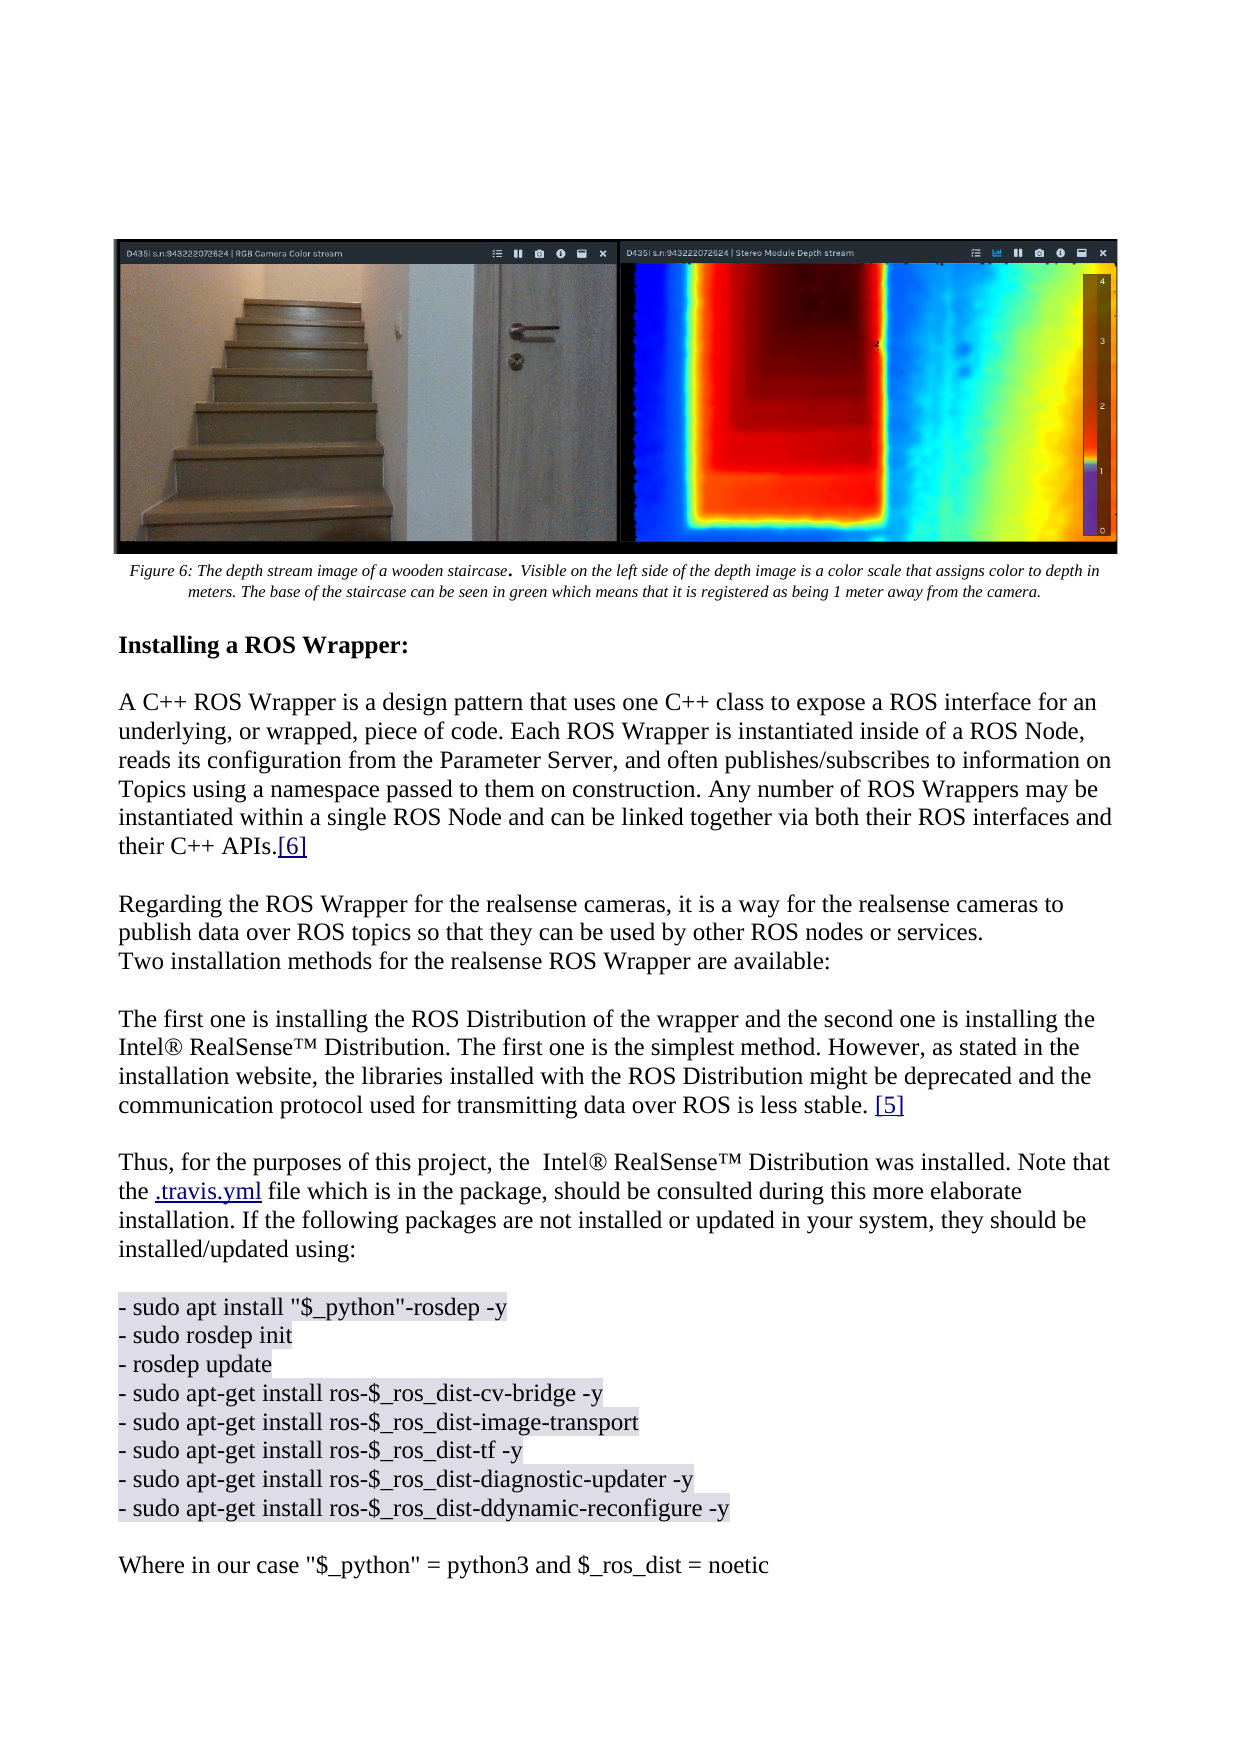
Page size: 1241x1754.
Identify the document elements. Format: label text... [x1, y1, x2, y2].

text Where in our case "$_python" = python3 and $_ros_dist = noetic [118, 1551, 1122, 1579]
text - sudo apt-get install ros-$_ros_dist-ddynamic-reconfigure -y [118, 1493, 1122, 1522]
picture [113, 239, 1118, 554]
text - sudo apt install "$_python"-rosdep -y [118, 1292, 1122, 1321]
text Regarding the ROS Wrapper for the realsense cameras, it is a way for the realsense cameras to publish data over ROS topics so that they can be used by other ROS nodes or services. [118, 889, 1122, 946]
text - sudo apt-get install ros-$_ros_dist-tf -y [118, 1436, 1122, 1464]
text - sudo apt-get install ros-$_ros_dist-diagnostic-updater -y [118, 1464, 1122, 1493]
text Thus, for the purposes of this project, the Intel® RealSense™ Distribution was installed. Note that the .travis.yml file which is in the package, should be consulted during this more elaborate installation. If the following packages are not installed or updated in your system, they should be installed/updated using: [118, 1147, 1122, 1263]
text A C++ ROS Wrapper is a design pattern that uses one C++ class to expose a ROS interface for an underlying, or wrapped, piece of code. Each ROS Wrapper is instantiated inside of a ROS Node, reads its configuration from the Parameter Server, and often publishes/subscribes to information on Topics using a namespace passed to them on construction. Any number of ROS Wrappers may be instantiated within a single ROS Node and can be linked together via both their ROS interfaces and their C++ APIs.[6] [118, 687, 1122, 860]
text Figure 6: The depth stream image of a wooden staircase. Visible on the left side of the depth image is a color scale that assigns color to depth in meters. The base of the staircase can be seen in green which means that it is registered as being 1 meter away from the camera. [113, 554, 1117, 601]
text The first one is installing the ROS Distribution of the wrapper and the second one is installing the Intel® RealSense™ Distribution. The first one is the simplest method. However, as stated in the installation website, the libraries installed with the ROS Distribution might be deprecated and the communication protocol used for transmitting data over ROS is less stable. [5] [118, 1004, 1122, 1119]
text - sudo apt-get install ros-$_ros_dist-cv-bridge -y [118, 1378, 1122, 1407]
text - sudo apt-get install ros-$_ros_dist-image-transport [118, 1407, 1122, 1436]
text - rosdep update [118, 1349, 1122, 1378]
text - sudo rosdep init [118, 1321, 1122, 1349]
text Installing a ROS Wrapper: [118, 630, 1122, 659]
text Two installation methods for the realsense ROS Wrapper are available: [118, 946, 1122, 975]
